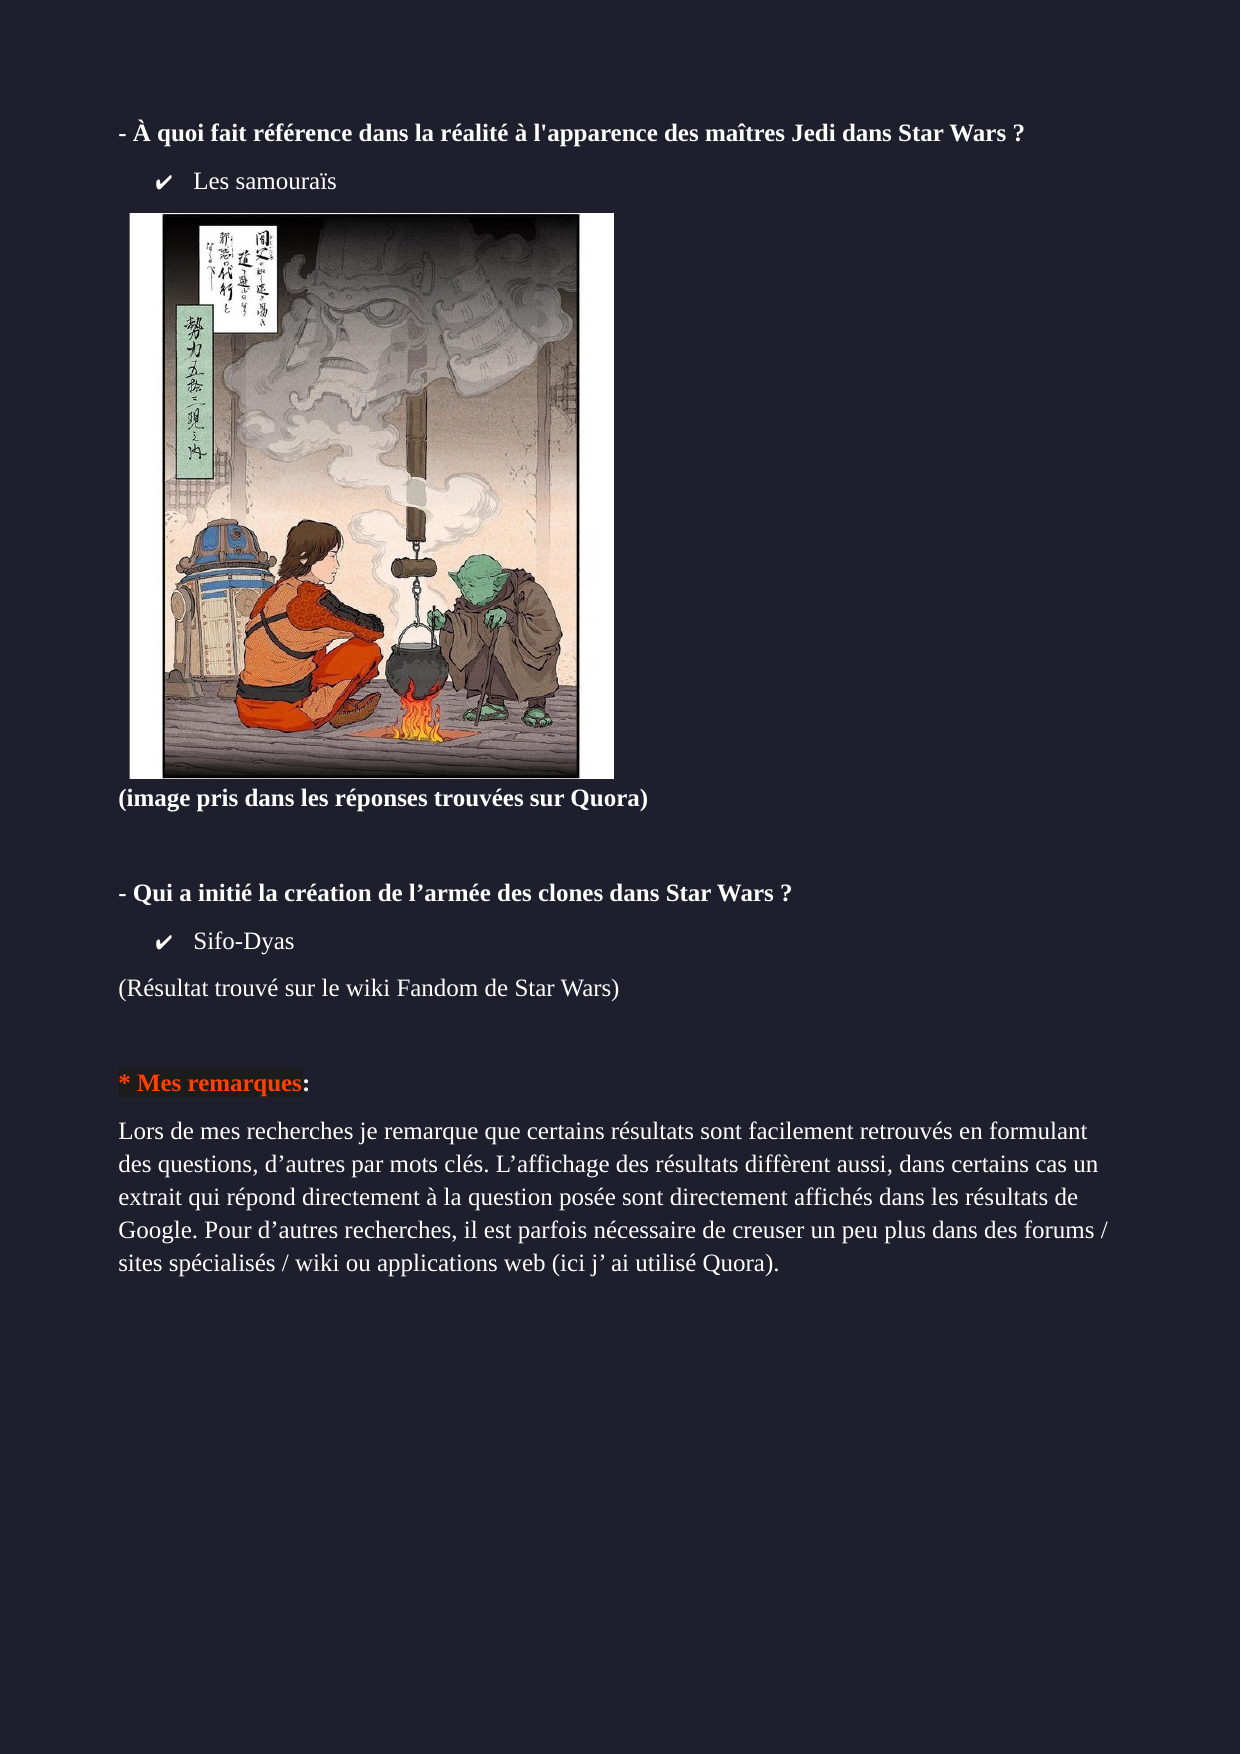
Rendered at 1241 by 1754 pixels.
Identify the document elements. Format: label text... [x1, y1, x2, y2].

text - À quoi fait référence dans la réalité à l'apparence des maîtres Jedi dans Star Wars ? [118, 118, 1122, 147]
text - Qui a initié la création de l’armée des clones dans Star Wars ? [118, 878, 1122, 907]
text * Mes remarques: [118, 1068, 1122, 1097]
list Les samouraïs [156, 166, 1122, 194]
text (Résultat trouvé sur le wiki Fandom de Star Wars) [118, 973, 1122, 1002]
list Sifo-Dyas [156, 926, 1122, 954]
text (image pris dans les réponses trouvées sur Quora) [118, 213, 1122, 812]
picture [129, 213, 614, 779]
text Lors de mes recherches je remarque que certains résultats sont facilement retrouvés en formulant des questions, d’autres par mots clés. L’affichage des résultats diffèrent aussi, dans certains cas un extrait qui répond directement à la question posée sont directement affichés dans les résultats de Google. Pour d’autres recherches, il est parfois nécessaire de creuser un peu plus dans des forums / sites spécialisés / wiki ou applications web (ici j’ ai utilisé Quora). [118, 1116, 1122, 1277]
